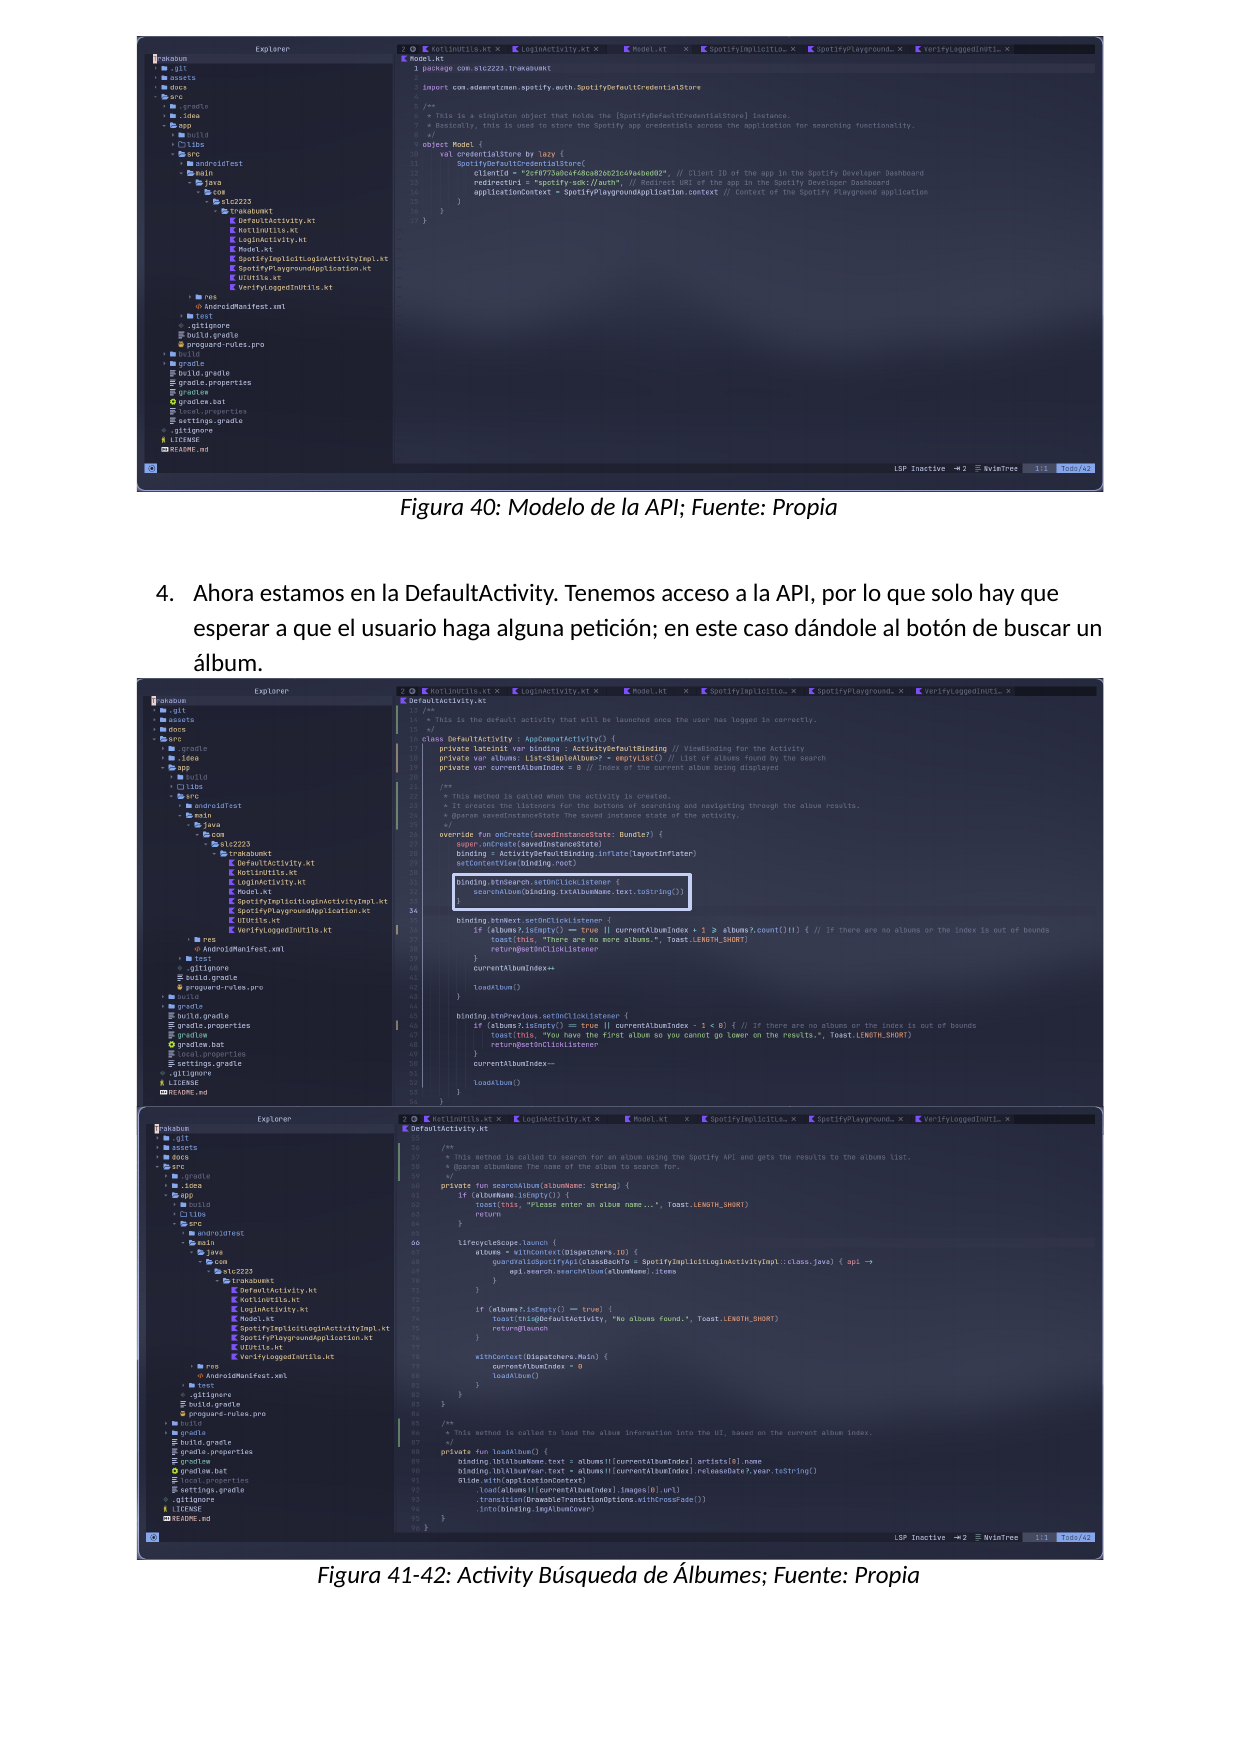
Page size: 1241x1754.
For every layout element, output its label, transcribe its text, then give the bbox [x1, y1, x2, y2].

picture [136, 678, 1104, 1560]
picture [136, 36, 1104, 492]
text Figura 41-42: Activity Búsqueda de Álbumes; Fuente: Propia [137, 1560, 1103, 1590]
text Figura 40: Modelo de la API; Fuente: Propia [137, 492, 1103, 522]
list Ahora estamos en la DefaultActivity. Tenemos acceso a la API, por lo que solo hay que esperar a que el usuario haga alguna petición; en este caso dándole al botón de buscar un álbum. [156, 577, 1122, 677]
